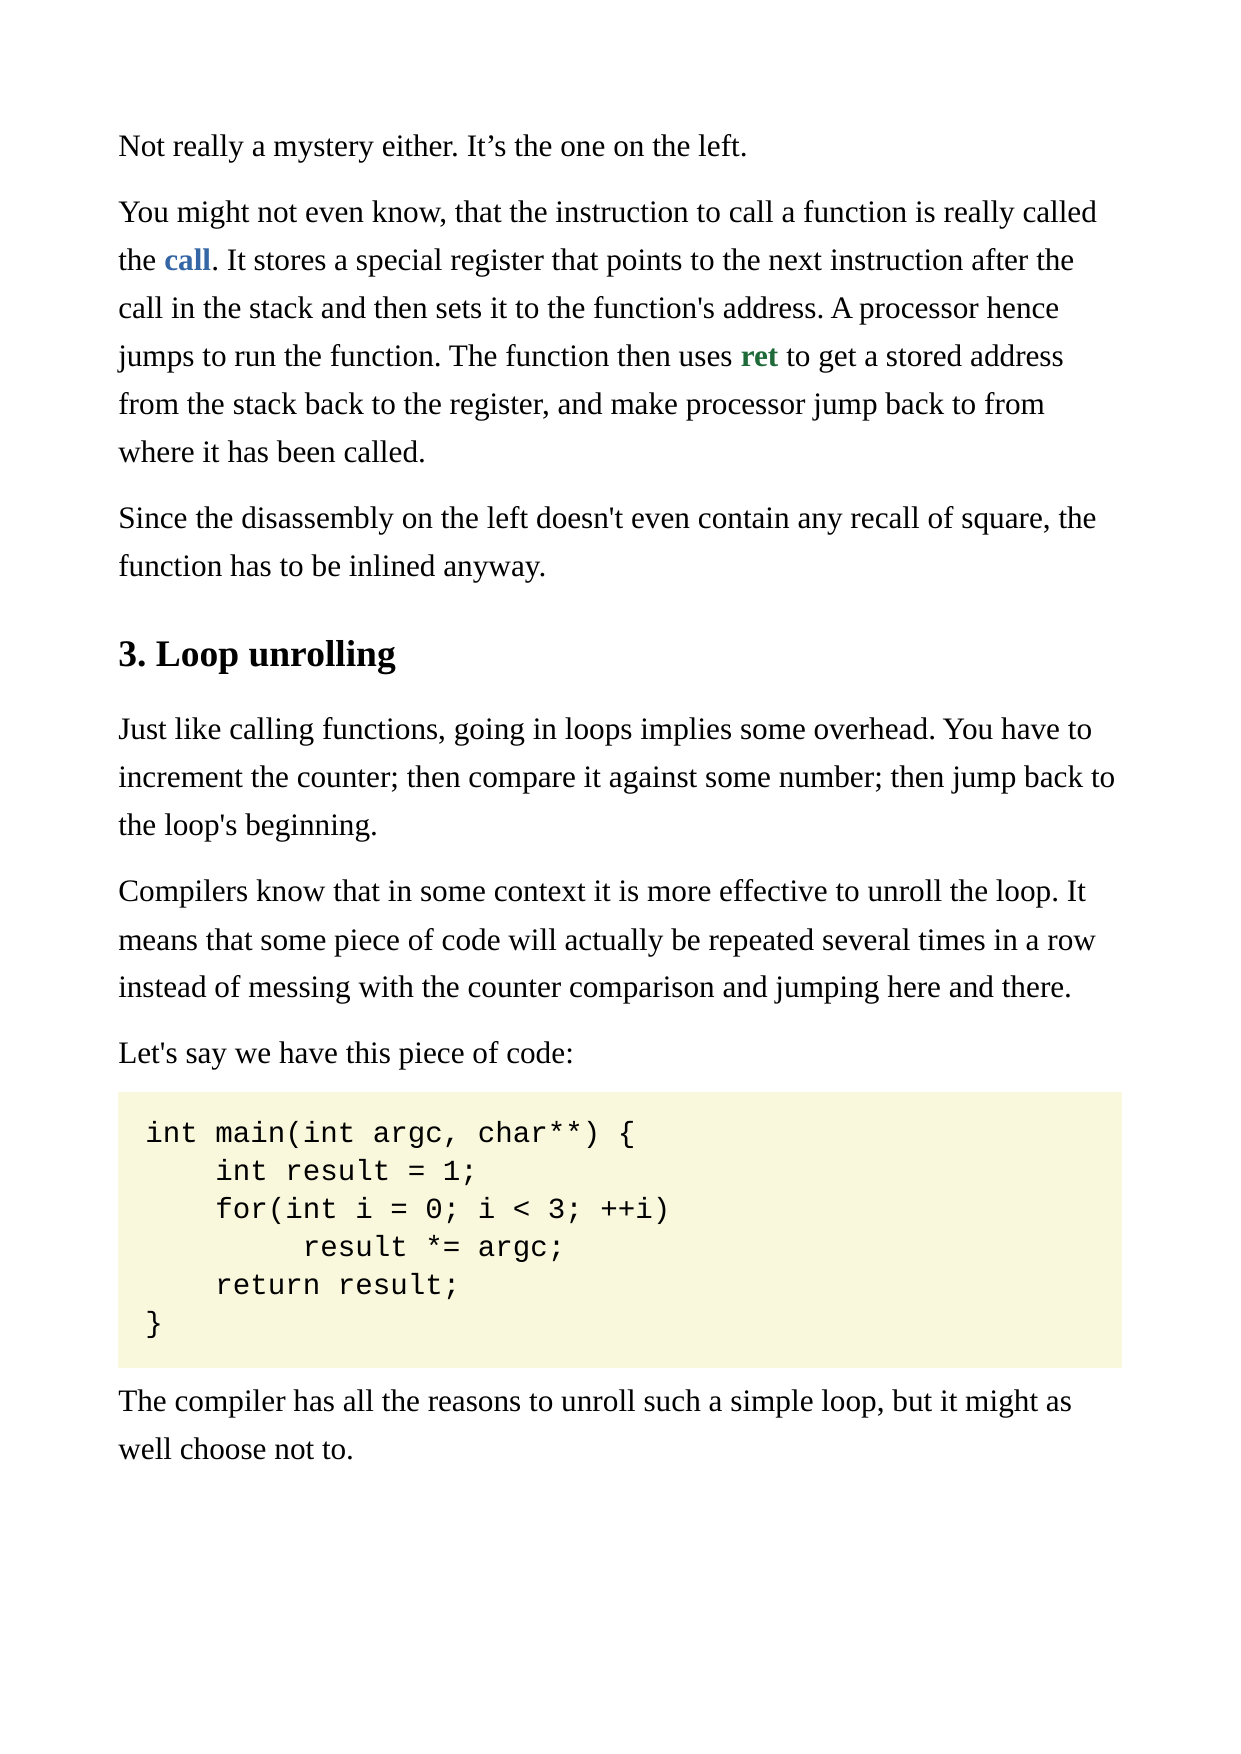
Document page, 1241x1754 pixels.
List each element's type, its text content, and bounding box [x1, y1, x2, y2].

text int main(int argc, char**) { [118, 1092, 1122, 1129]
text The compiler has all the reasons to unroll such a simple loop, but it might as well choose not to. [118, 1373, 1122, 1469]
text Not really a mystery either. It’s the one on the left. [118, 118, 1122, 166]
text for(int i = 0; i < 3; ++i) [118, 1167, 1122, 1205]
text Since the disassembly on the left doesn't even contain any recall of square, the function has to be inlined anyway. [118, 490, 1122, 586]
subtitle 3. Loop unrolling [118, 631, 1122, 674]
text result *= argc; [118, 1205, 1122, 1243]
text Just like calling functions, going in loops implies some overhead. You have to increment the counter; then compare it against some number; then jump back to the loop's beginning. [118, 701, 1122, 846]
text return result; [118, 1243, 1122, 1281]
text int result = 1; [118, 1129, 1122, 1167]
text You might not even know, that the instruction to call a function is really called the call. It stores a special register that points to the next instruction after the call in the stack and then sets it to the function's address. A processor hence jumps to run the function. The function then uses ret to get a stored address from the stack back to the register, and make processor jump back to from where it has been called. [118, 184, 1122, 472]
text } [118, 1281, 1122, 1368]
text Compilers know that in some context it is more effective to unroll the loop. It means that some piece of code will actually be repeated several times in a row instead of messing with the counter comparison and jumping here and there. [118, 863, 1122, 1008]
text Let's say we have this piece of code: [118, 1026, 1122, 1074]
